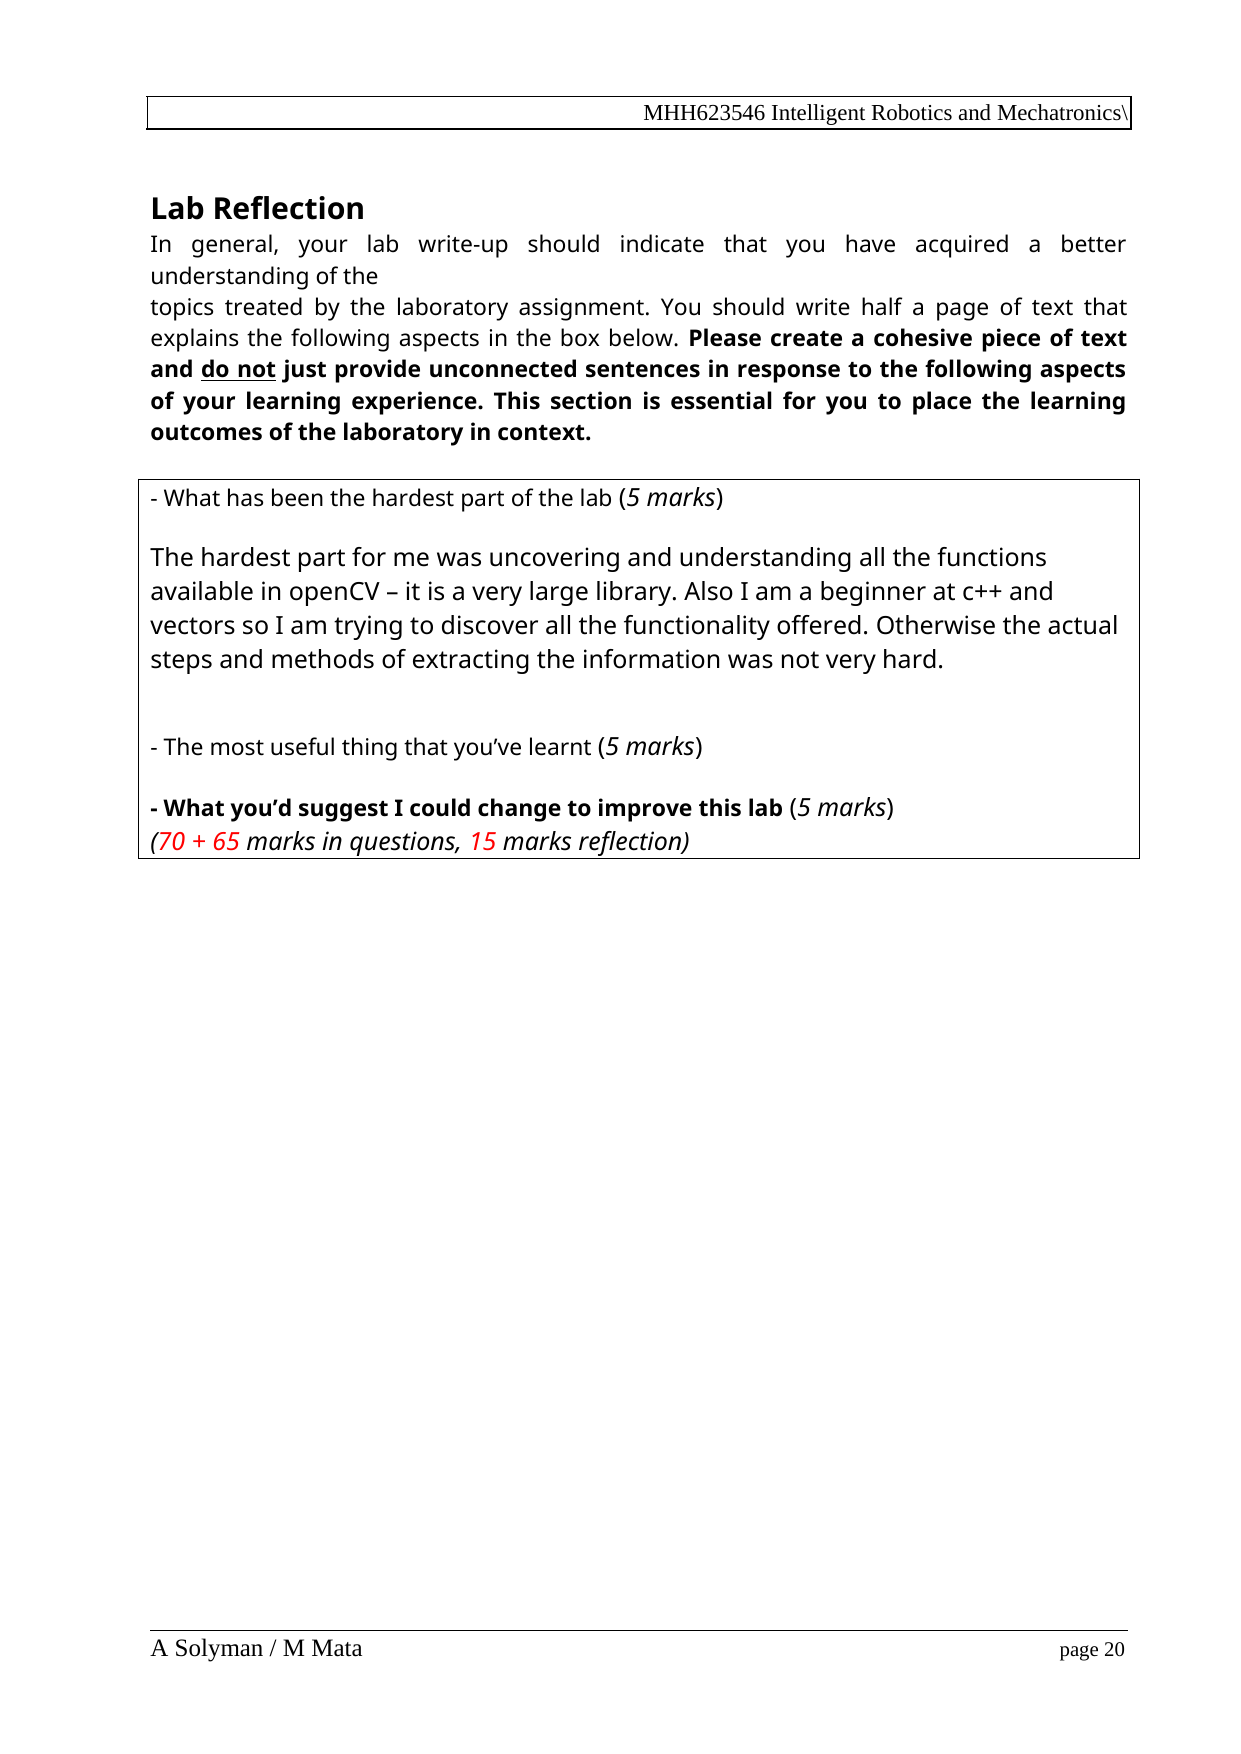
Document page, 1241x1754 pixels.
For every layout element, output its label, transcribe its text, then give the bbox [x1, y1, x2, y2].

table_header - What has been the hardest part of the lab (5 marks) The hardest part for me was uncovering and understanding all the functions available in openCV – it is a very large library. Also I am a beginner at c++ and vectors so I am trying to discover all the functionality offered. Otherwise the actual steps and methods of extracting the information was not very hard. - The most useful thing that you’ve learnt (5 marks) - What you’d suggest I could change to improve this lab (5 marks) (70 + 65 marks in questions, 15 marks reflection) [139, 480, 1139, 857]
text topics treated by the laboratory assignment. You should write half a page of text that explains the following aspects in the box below. Please create a cohesive piece of text and do not just provide unconnected sentences in response to the following aspects of your learning experience. This section is essential for you to place the learning outcomes of the laboratory in context. [150, 291, 1128, 447]
text In general, your lab write-up should indicate that you have acquired a better understanding of the [150, 228, 1128, 291]
text Lab Reflection [150, 187, 1128, 228]
